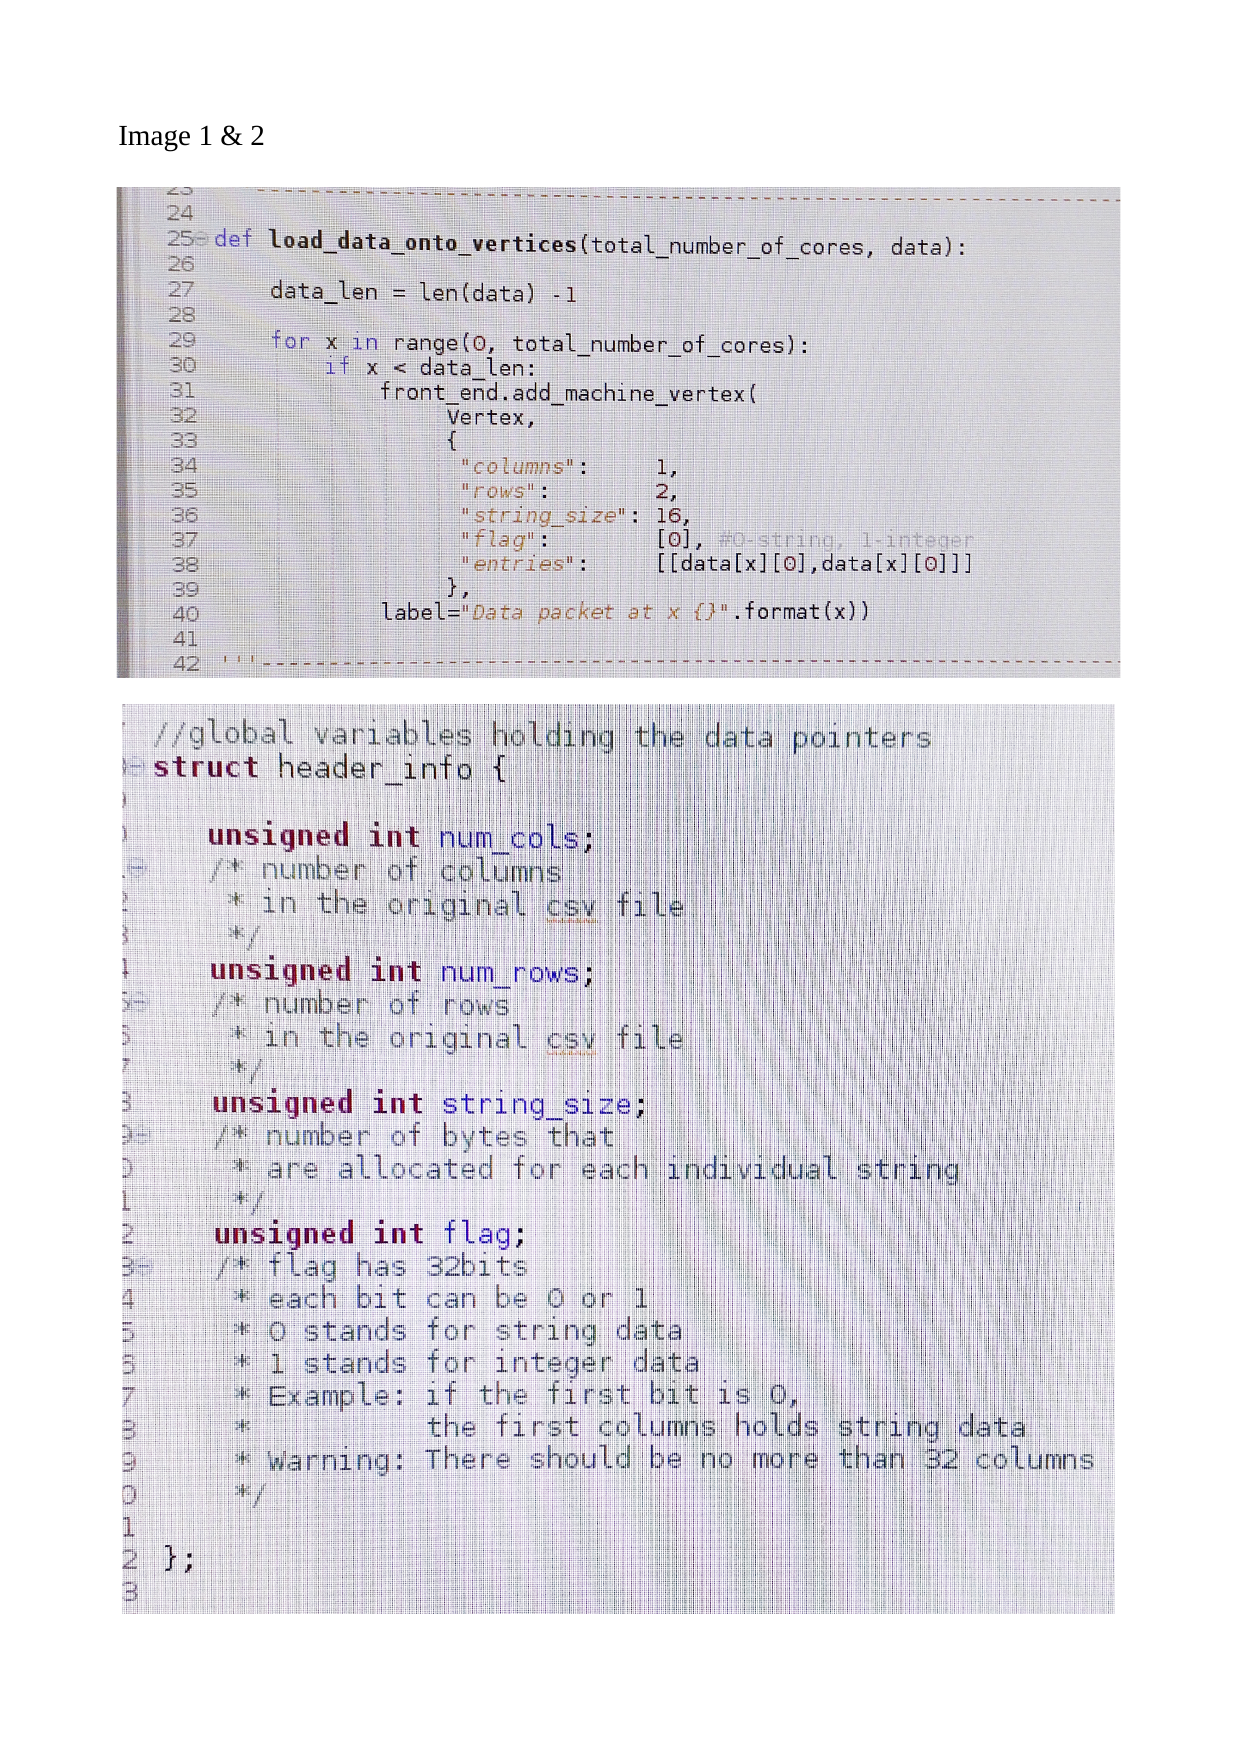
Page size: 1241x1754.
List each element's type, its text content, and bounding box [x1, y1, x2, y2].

picture [116, 187, 1121, 678]
text Image 1 & 2 [118, 118, 1122, 152]
picture [122, 704, 1115, 1614]
